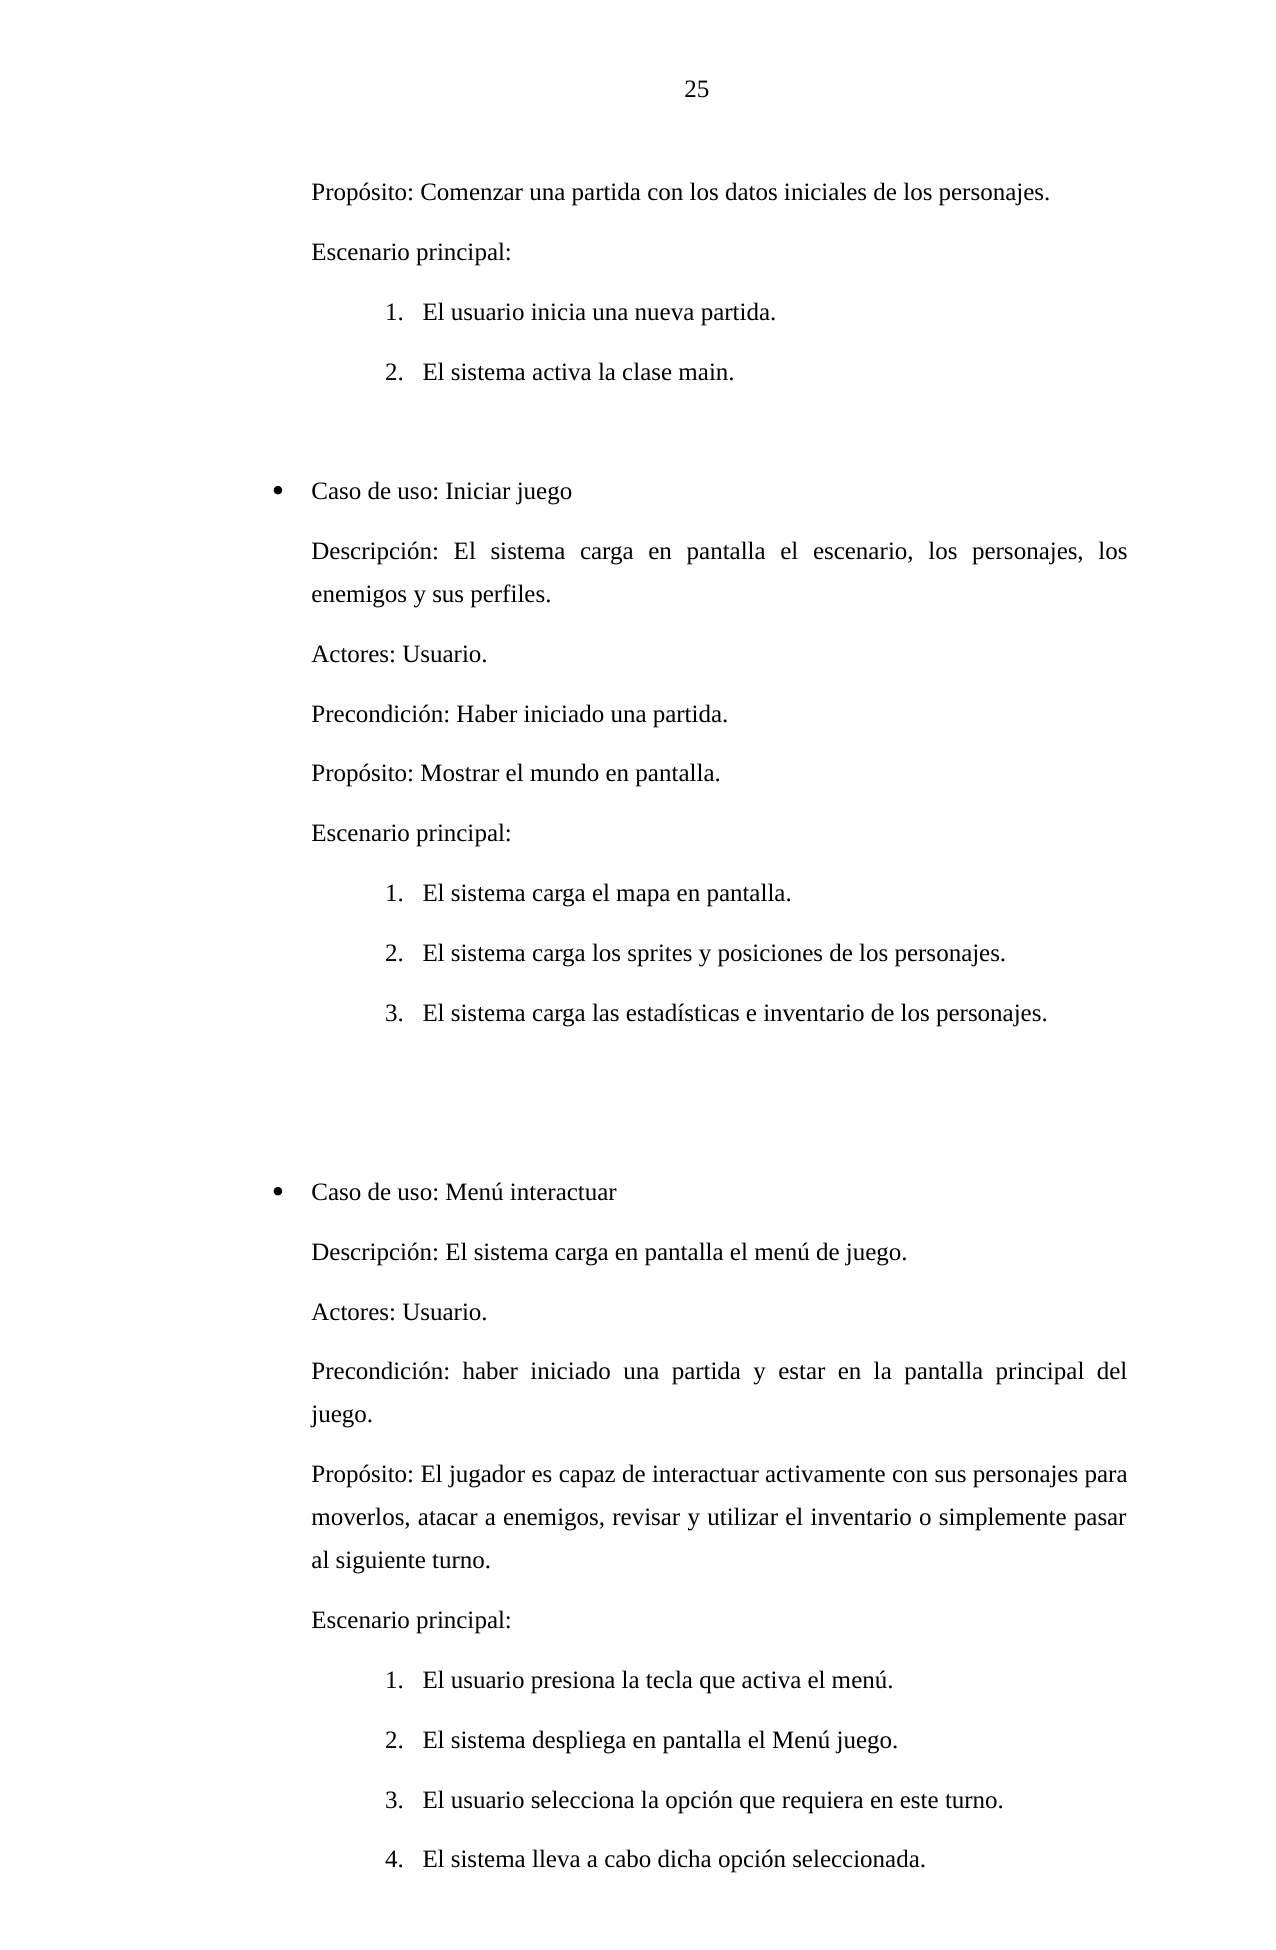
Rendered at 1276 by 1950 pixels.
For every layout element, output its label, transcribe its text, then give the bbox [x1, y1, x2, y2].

list El sistema lleva a cabo dicha opción seleccionada. [385, 1844, 1128, 1873]
list El sistema carga los sprites y posiciones de los personajes. [385, 938, 1128, 967]
list Caso de uso: Iniciar juego [274, 476, 1128, 505]
text Escenario principal: [311, 818, 1128, 847]
list El usuario selecciona la opción que requiera en este turno. [385, 1785, 1128, 1813]
text Propósito: Comenzar una partida con los datos iniciales de los personajes. [311, 177, 1128, 206]
list El usuario inicia una nueva partida. [385, 297, 1128, 326]
text Descripción: El sistema carga en pantalla el menú de juego. [311, 1237, 1128, 1266]
text Actores: Usuario. [311, 1297, 1128, 1325]
text Actores: Usuario. [311, 639, 1128, 668]
text Escenario principal: [311, 1605, 1128, 1634]
text Precondición: Haber iniciado una partida. [311, 699, 1128, 727]
list El sistema carga el mapa en pantalla. [385, 878, 1128, 907]
list Caso de uso: Menú interactuar [274, 1177, 1128, 1206]
list El sistema carga las estadísticas e inventario de los personajes. [385, 998, 1128, 1026]
text Propósito: El jugador es capaz de interactuar activamente con sus personajes para moverlos, atacar a enemigos, revisar y utilizar el inventario o simplemente pasar al siguiente turno. [311, 1459, 1128, 1574]
list El usuario presiona la tecla que activa el menú. [385, 1665, 1128, 1694]
text Descripción: El sistema carga en pantalla el escenario, los personajes, los enemigos y sus perfiles. [311, 536, 1128, 608]
text Precondición: haber iniciado una partida y estar en la pantalla principal del juego. [311, 1356, 1128, 1428]
list El sistema despliega en pantalla el Menú juego. [385, 1725, 1128, 1754]
text Propósito: Mostrar el mundo en pantalla. [311, 758, 1128, 787]
list El sistema activa la clase main. [385, 357, 1128, 385]
text Escenario principal: [311, 237, 1128, 266]
